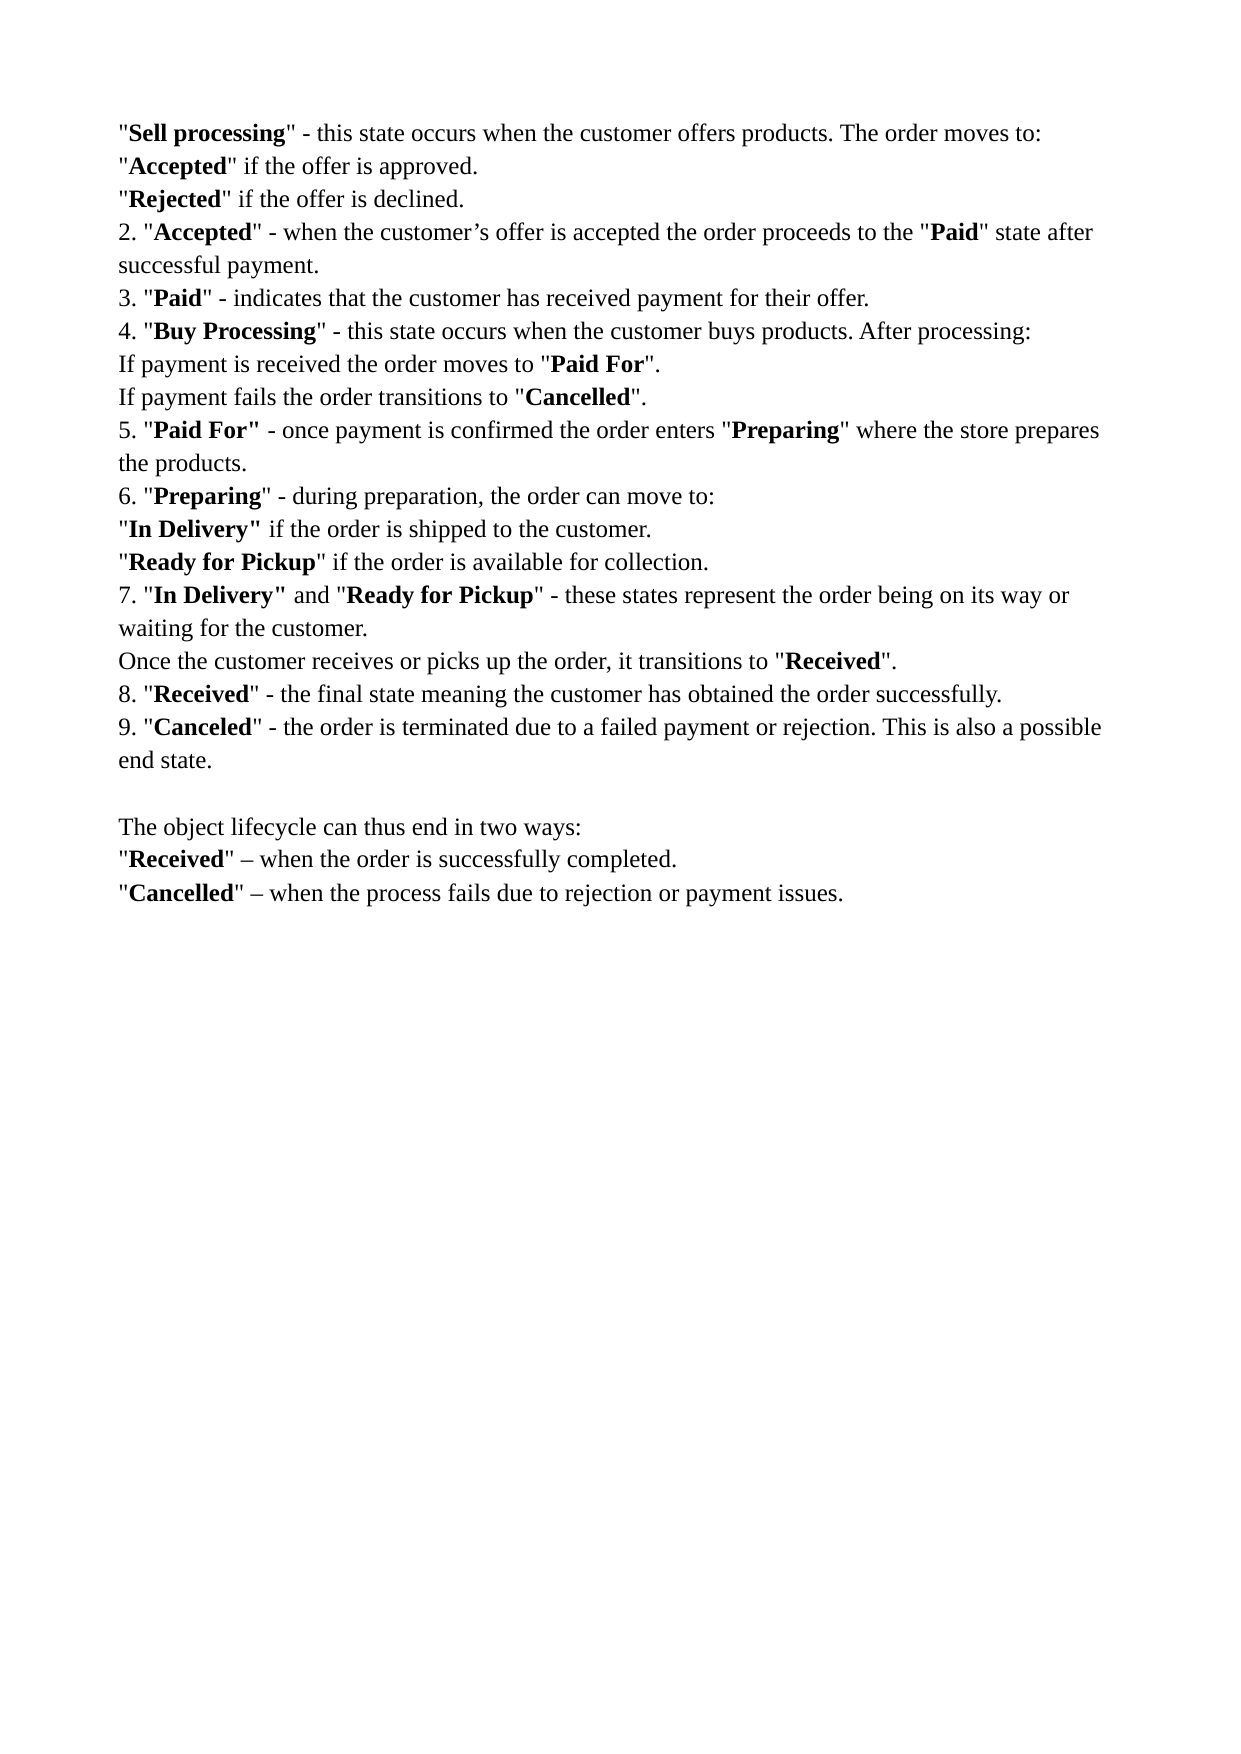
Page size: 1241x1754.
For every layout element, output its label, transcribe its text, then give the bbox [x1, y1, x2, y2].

text "Sell processing" - this state occurs when the customer offers products. The order moves to: "Accepted" if the offer is approved. "Rejected" if the offer is declined. 2. "Accepted" - when the customer’s offer is accepted the order proceeds to the "Paid" state after successful payment. 3. "Paid" - indicates that the customer has received payment for their offer. 4. "Buy Processing" - this state occurs when the customer buys products. After processing: If payment is received the order moves to "Paid For". If payment fails the order transitions to "Cancelled". 5. "Paid For" - once payment is confirmed the order enters "Preparing" where the store prepares the products. 6. "Preparing" - during preparation, the order can move to: "In Delivery" if the order is shipped to the customer. "Ready for Pickup" if the order is available for collection. 7. "In Delivery" and "Ready for Pickup" - these states represent the order being on its way or waiting for the customer. Once the customer receives or picks up the order, it transitions to "Received". 8. "Received" - the final state meaning the customer has obtained the order successfully. 9. "Canceled" - the order is terminated due to a failed payment or rejection. This is also a possible end state. The object lifecycle can thus end in two ways: "Received" – when the order is successfully completed. "Cancelled" – when the process fails due to rejection or payment issues. [118, 118, 1122, 906]
